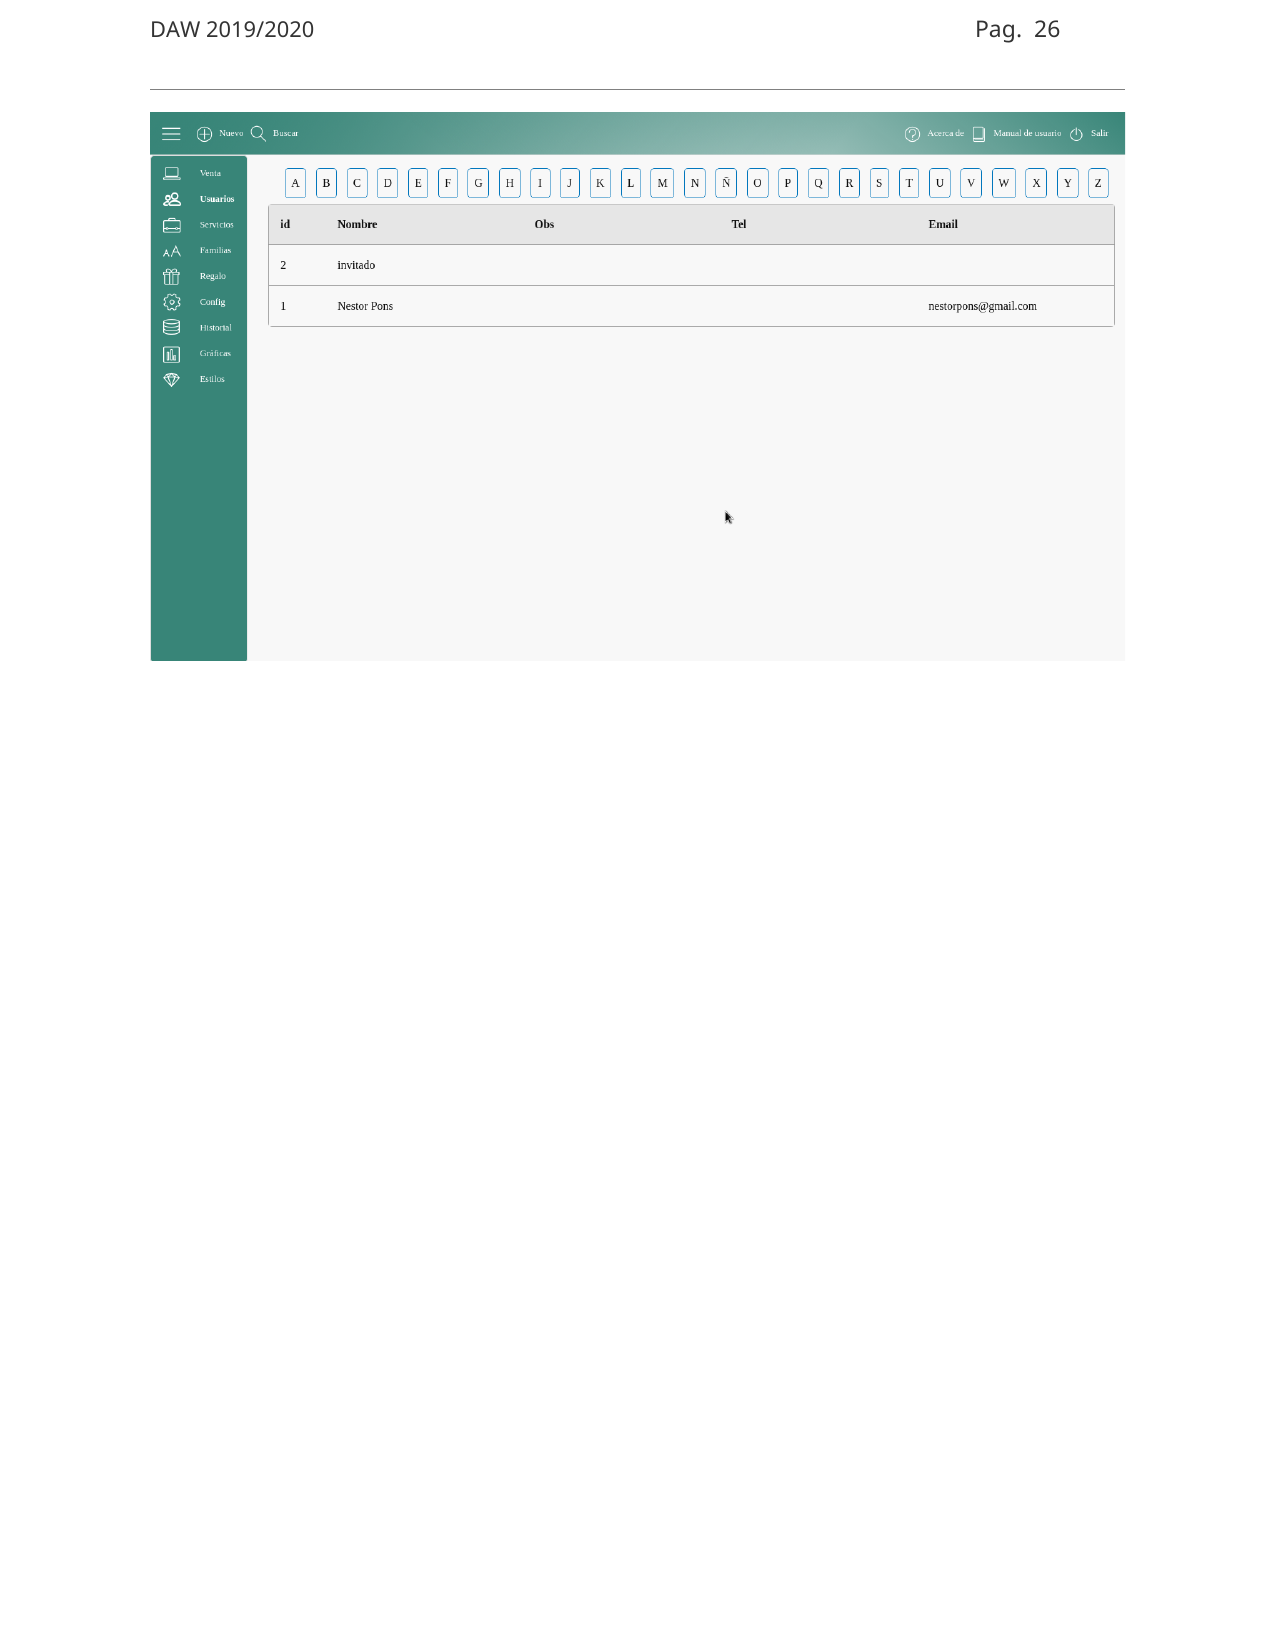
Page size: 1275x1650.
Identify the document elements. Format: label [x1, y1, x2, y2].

picture [150, 112, 1125, 661]
